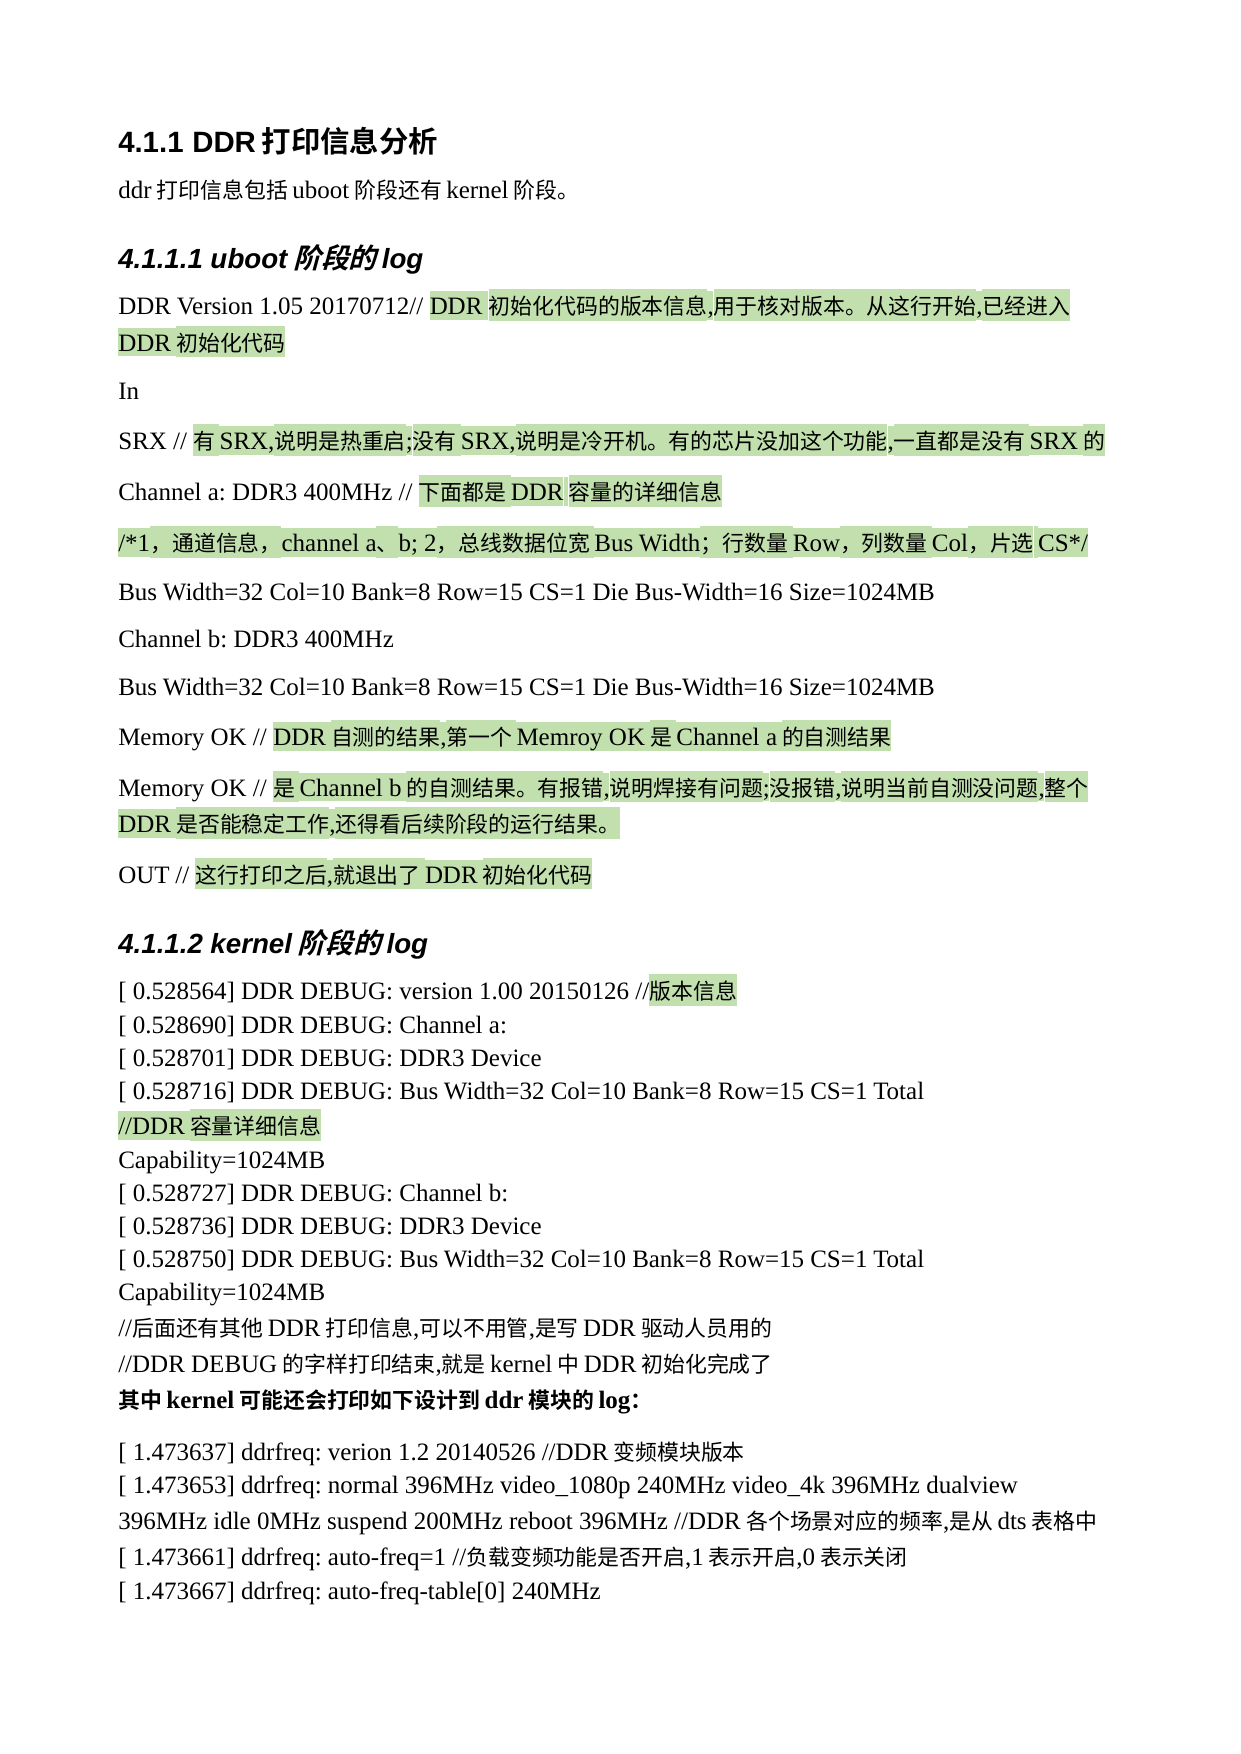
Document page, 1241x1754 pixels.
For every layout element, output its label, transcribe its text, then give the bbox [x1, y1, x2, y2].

text OUT // 这行打印之后,就退出了DDR初始化代码 [118, 858, 1122, 889]
text Bus Width=32 Col=10 Bank=8 Row=15 CS=1 Die Bus-Width=16 Size=1024MB [118, 672, 1122, 701]
text Channel a: DDR3 400MHz // 下面都是DDR容量的详细信息 [118, 475, 1122, 507]
text In [118, 376, 1122, 405]
subtitle 4.1.1.1 uboot阶段的log [118, 237, 1122, 277]
text Bus Width=32 Col=10 Bank=8 Row=15 CS=1 Die Bus-Width=16 Size=1024MB [118, 577, 1122, 606]
subtitle 4.1.1 DDR打印信息分析 [118, 118, 1122, 161]
text SRX // 有SRX,说明是热重启;没有SRX,说明是冷开机。有的芯片没加这个功能,一直都是没有SRX的 [118, 424, 1122, 456]
text DDR Version 1.05 20170712// DDR 初始化代码的版本信息,用于核对版本。从这行开始,已经进入DDR初始化代码 [118, 289, 1122, 357]
text ddr打印信息包括uboot阶段还有kernel阶段。 [118, 173, 1122, 205]
text /*1，通道信息，channel a、b; 2，总线数据位宽Bus Width；行数量 Row，列数量Col，片选CS*/ [118, 526, 1122, 558]
text Channel b: DDR3 400MHz [118, 624, 1122, 653]
text Memory OK // DDR自测的结果,第一个Memroy OK是Channel a的自测结果 [118, 720, 1122, 751]
text [ 0.528564] DDR DEBUG: version 1.00 20150126 //版本信息 [ 0.528690] DDR DEBUG: Channel a: [ 0.528701] DDR DEBUG: DDR3 Device [ 0.528716] DDR DEBUG: Bus Width=32 Col=10 Bank=8 Row=15 CS=1 Total //DDR容量详细信息 Capability=1024MB [ 0.528727] DDR DEBUG: Channel b: [ 0.528736] DDR DEBUG: DDR3 Device [ 0.528750] DDR DEBUG: Bus Width=32 Col=10 Bank=8 Row=15 CS=1 Total Capability=1024MB //后面还有其他DDR打印信息,可以不用管,是写DDR驱动人员用的 //DDR DEBUG的字样打印结束,就是kernel中DDR初始化完成了 其中kernel可能还会打印如下设计到ddr模块的log： [118, 974, 1122, 1415]
text [ 1.473637] ddrfreq: verion 1.2 20140526 //DDR变频模块版本 [ 1.473653] ddrfreq: normal 396MHz video_1080p 240MHz video_4k 396MHz dualview 396MHz idle 0MHz suspend 200MHz reboot 396MHz //DDR各个场景对应的频率,是从dts表格中[ 1.473661] ddrfreq: auto-freq=1 //负载变频功能是否开启,1表示开启,0表示关闭 [ 1.473667] ddrfreq: auto-freq-table[0] 240MHz [118, 1434, 1122, 1605]
text Memory OK // 是Channel b的自测结果。有报错,说明焊接有问题;没报错,说明当前自测没问题,整个DDR是否能稳定工作,还得看后续阶段的运行结果。 [118, 771, 1122, 839]
subtitle 4.1.1.2 kernel阶段的log [118, 921, 1122, 961]
